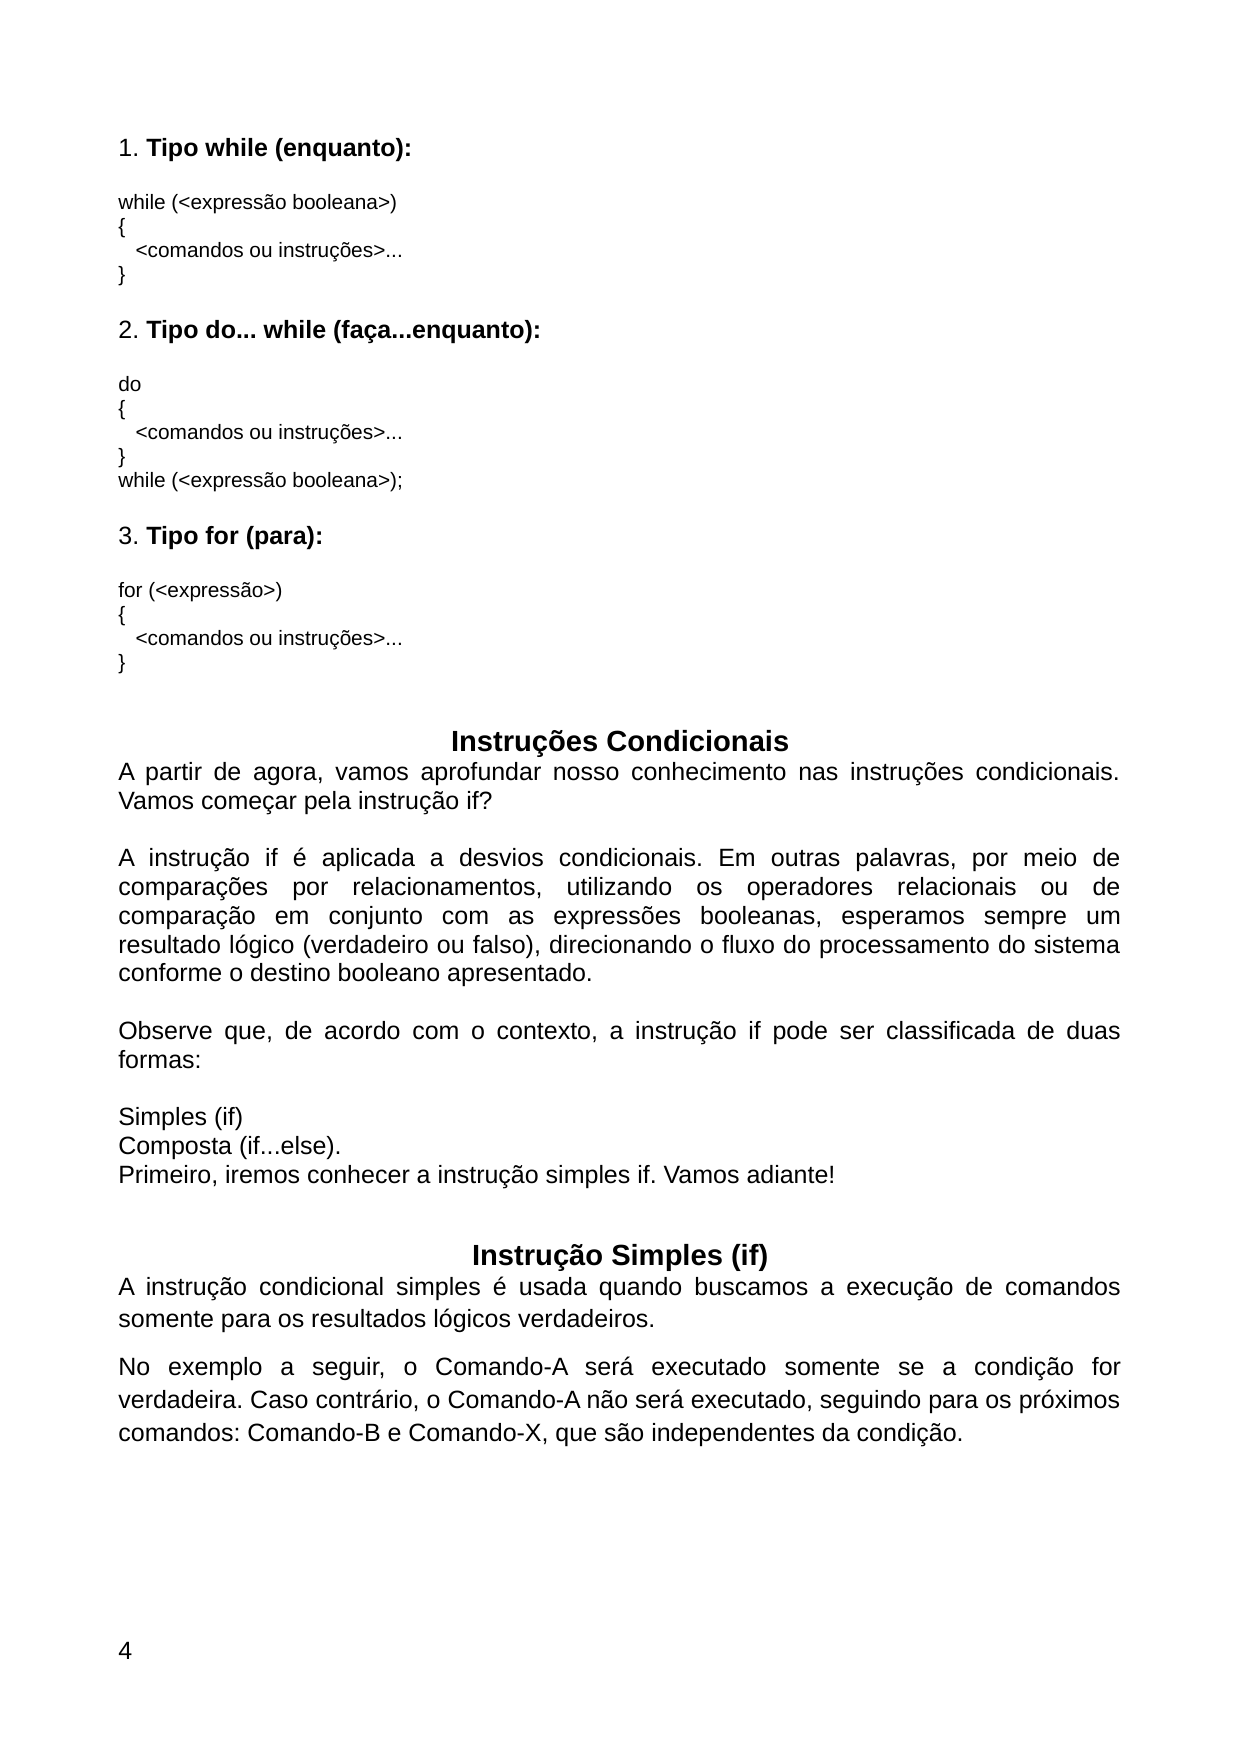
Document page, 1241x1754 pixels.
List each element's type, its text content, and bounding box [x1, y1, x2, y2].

text Simples (if) [118, 1102, 1122, 1131]
text for (<expressão>) [118, 578, 1122, 602]
subtitle Instruções Condicionais [118, 723, 1122, 757]
text Primeiro, iremos conhecer a instrução simples if. Vamos adiante! [118, 1159, 1122, 1188]
text } [118, 262, 1122, 286]
text } [118, 444, 1122, 468]
text Observe que, de acordo com o contexto, a instrução if pode ser classificada de duas formas: [118, 1016, 1122, 1073]
text while (<expressão booleana>); [118, 468, 1122, 492]
text { [118, 214, 1122, 238]
text { [118, 602, 1122, 626]
text } [118, 650, 1122, 674]
text <comandos ou instruções>... [118, 626, 1122, 650]
text do [118, 372, 1122, 396]
text <comandos ou instruções>... [118, 420, 1122, 444]
text 3. Tipo for (para): [118, 521, 1122, 549]
text A partir de agora, vamos aprofundar nosso conhecimento nas instruções condicionais. Vamos começar pela instrução if? [118, 757, 1122, 814]
text 1. Tipo while (enquanto): [118, 132, 1122, 161]
text A instrução condicional simples é usada quando buscamos a execução de comandos somente para os resultados lógicos verdadeiros. [118, 1271, 1122, 1333]
subtitle Instrução Simples (if) [118, 1238, 1122, 1271]
text Composta (if...else). [118, 1131, 1122, 1159]
text No exemplo a seguir, o Comando-A será executado somente se a condição for verdadeira. Caso contrário, o Comando-A não será executado, seguindo para os próximos comandos: Comando-B e Comando-X, que são independentes da condição. [118, 1352, 1122, 1447]
text 2. Tipo do... while (faça...enquanto): [118, 314, 1122, 343]
text <comandos ou instruções>... [118, 238, 1122, 262]
text { [118, 396, 1122, 420]
text while (<expressão booleana>) [118, 190, 1122, 214]
text A instrução if é aplicada a desvios condicionais. Em outras palavras, por meio de comparações por relacionamentos, utilizando os operadores relacionais ou de comparação em conjunto com as expressões booleanas, esperamos sempre um resultado lógico (verdadeiro ou falso), direcionando o fluxo do processamento do sistema conforme o destino booleano apresentado. [118, 843, 1122, 987]
